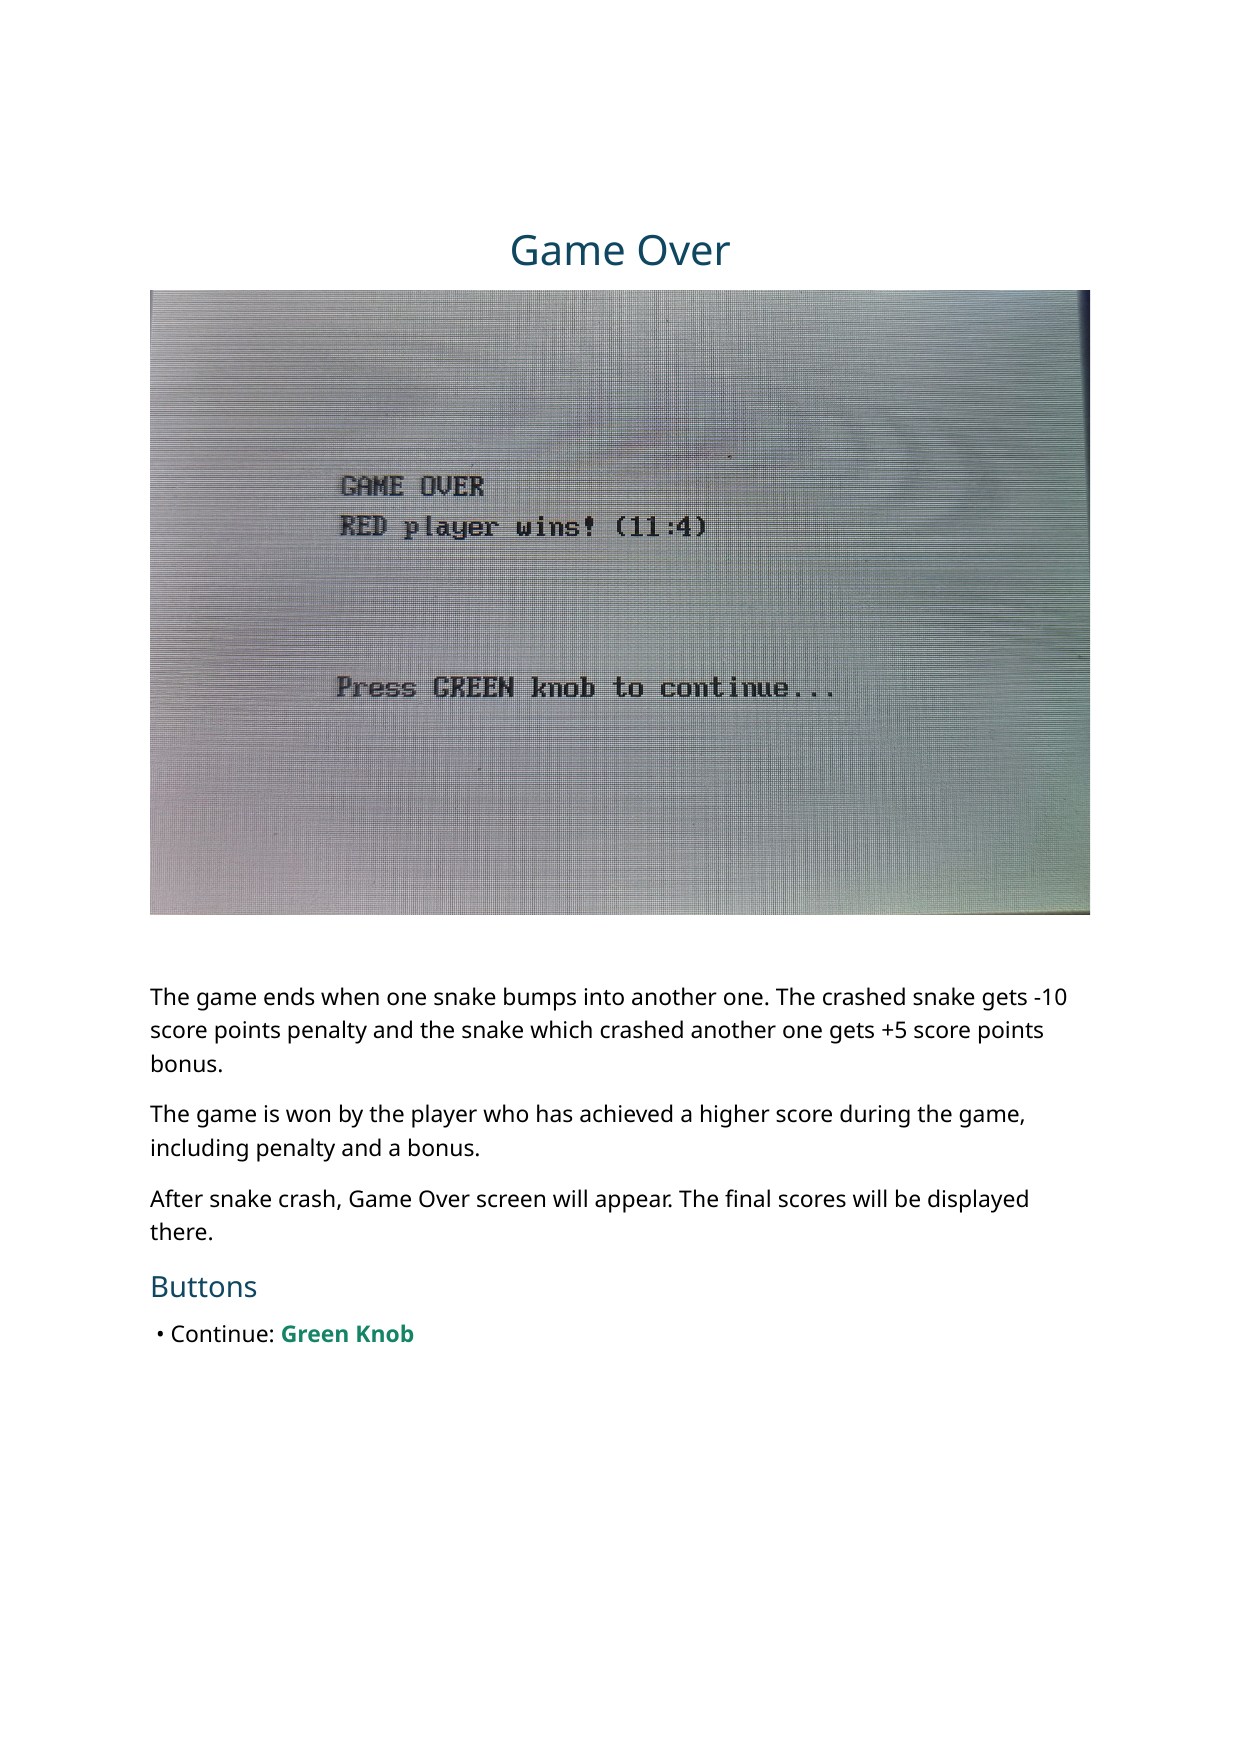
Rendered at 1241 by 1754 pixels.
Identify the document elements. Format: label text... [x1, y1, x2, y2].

subtitle Buttons [150, 1267, 1090, 1306]
text • Continue: Green Knob [150, 1318, 1090, 1349]
text The game ends when one snake bumps into another one. The crashed snake gets -10 score points penalty and the snake which crashed another one gets +5 score points bonus. [150, 981, 1090, 1079]
subtitle Game Over [150, 221, 1090, 278]
text After snake crash, Game Over screen will appear. The final scores will be displayed there. [150, 1183, 1090, 1248]
picture [150, 290, 1091, 915]
text The game is won by the player who has achieved a higher score during the game, including penalty and a bonus. [150, 1098, 1090, 1163]
